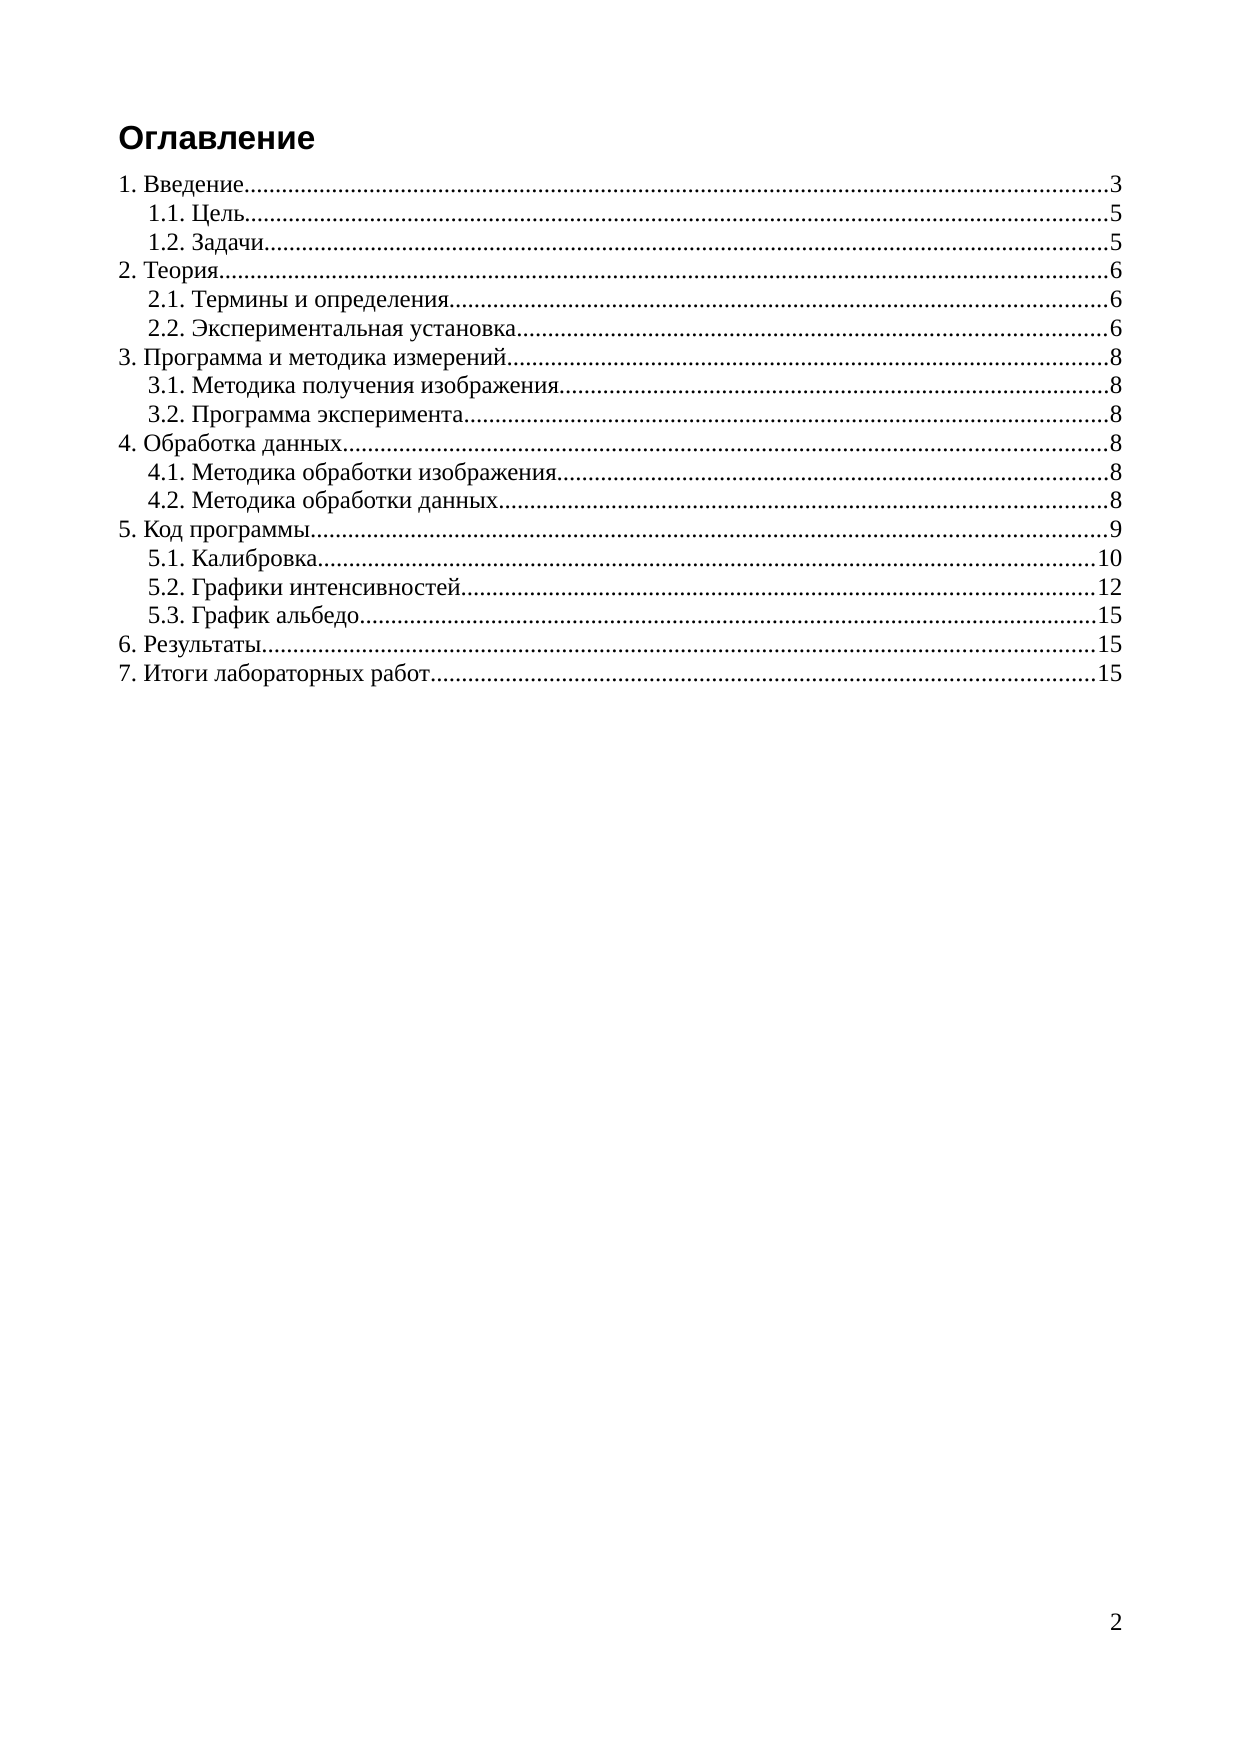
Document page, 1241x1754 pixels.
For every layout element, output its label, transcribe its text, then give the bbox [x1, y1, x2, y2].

text 3. Программа и методика измерений 8 [118, 342, 1122, 370]
text 1. Введение 3 [118, 169, 1122, 198]
text 5.3. График альбедо 15 [148, 600, 1122, 629]
text 5.2. Графики интенсивностей 12 [148, 572, 1122, 600]
text 1.2. Задачи 5 [148, 227, 1122, 255]
text 5. Код программы 9 [118, 514, 1122, 543]
text 2.1. Термины и определения 6 [148, 284, 1122, 313]
text 2. Теория 6 [118, 255, 1122, 284]
text 4.2. Методика обработки данных 8 [148, 485, 1122, 514]
text 5.1. Калибровка 10 [148, 543, 1122, 572]
text 7. Итоги лабораторных работ 15 [118, 658, 1122, 687]
text 6. Результаты 15 [118, 629, 1122, 658]
text 3.1. Методика получения изображения 8 [148, 370, 1122, 399]
text 3.2. Программа эксперимента 8 [148, 399, 1122, 428]
text 4. Обработка данных 8 [118, 428, 1122, 457]
subtitle Оглавление [118, 118, 1122, 157]
text 2.2. Экспериментальная установка 6 [148, 313, 1122, 342]
text 4.1. Методика обработки изображения 8 [148, 457, 1122, 485]
text 1.1. Цель 5 [148, 198, 1122, 227]
